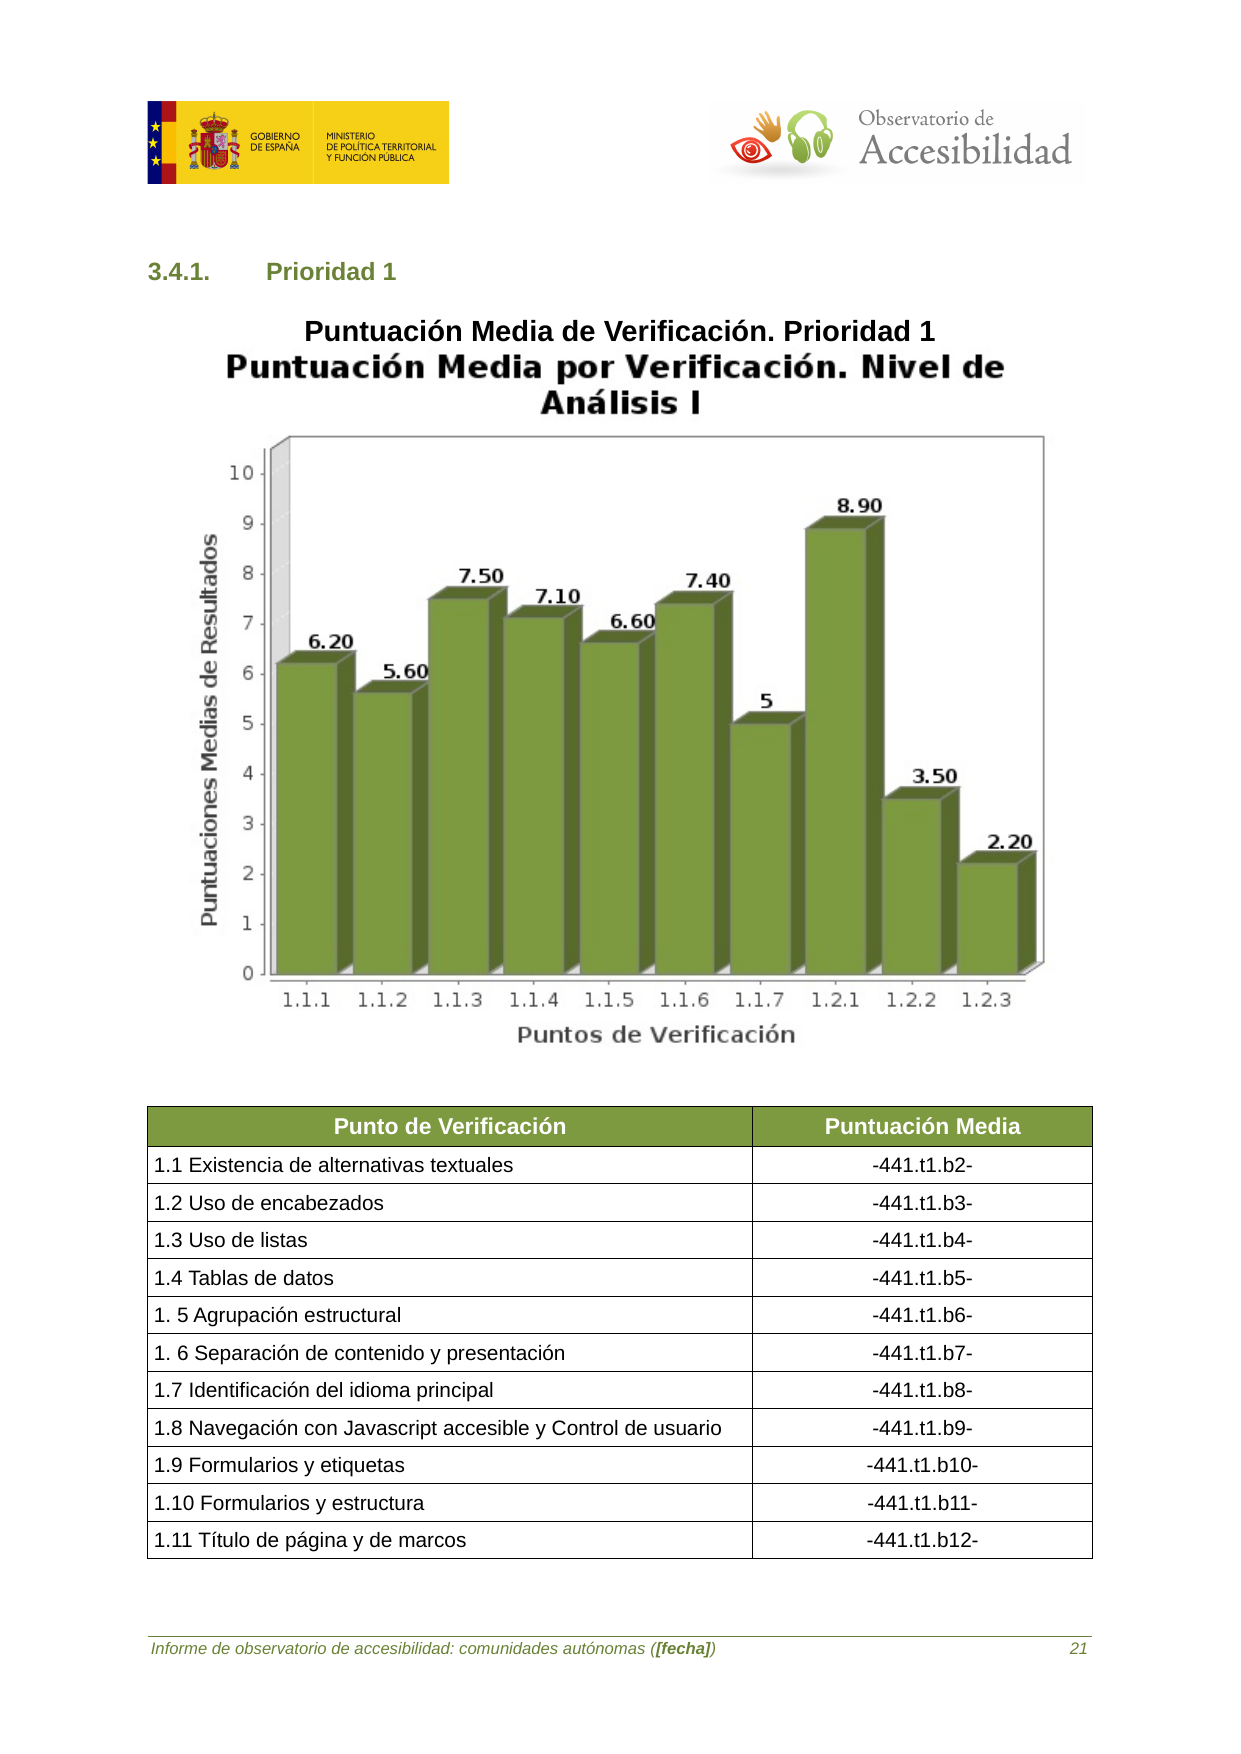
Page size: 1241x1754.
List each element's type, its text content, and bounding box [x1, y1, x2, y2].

table_cell 1. 5 Agrupación estructural [148, 1297, 752, 1333]
table_cell -441.t1.b3- [753, 1184, 1092, 1221]
table_header Puntuación Media [753, 1107, 1092, 1146]
table_cell 1.10 Formularios y estructura [148, 1484, 752, 1521]
table_cell -441.t1.b2- [753, 1147, 1092, 1183]
table_cell 1.7 Identificación del idioma principal [148, 1372, 752, 1408]
table_cell 1.1 Existencia de alternativas textuales [148, 1147, 752, 1183]
table_cell -441.t1.b4- [753, 1222, 1092, 1258]
picture [178, 347, 1062, 1057]
table_cell 1.4 Tablas de datos [148, 1259, 752, 1296]
table_header Punto de Verificación [148, 1107, 752, 1146]
subtitle Prioridad 1 [148, 257, 1092, 286]
table_cell 1.9 Formularios y etiquetas [148, 1447, 752, 1483]
table_cell -441.t1.b8- [753, 1372, 1092, 1408]
table_cell 1. 6 Separación de contenido y presentación [148, 1334, 752, 1371]
table_cell -441.t1.b11- [753, 1484, 1092, 1521]
table_cell 1.8 Navegación con Javascript accesible y Control de usuario [148, 1409, 752, 1446]
table_cell 1.2 Uso de encabezados [148, 1184, 752, 1221]
table_cell -441.t1.b12- [753, 1522, 1092, 1558]
table_cell -441.t1.b9- [753, 1409, 1092, 1446]
table_cell -441.t1.b5- [753, 1259, 1092, 1296]
picture [710, 101, 1086, 184]
table_cell -441.t1.b7- [753, 1334, 1092, 1371]
table_cell -441.t1.b6- [753, 1297, 1092, 1333]
table_cell 1.3 Uso de listas [148, 1222, 752, 1258]
text Puntuación Media de Verificación. Prioridad 1 [148, 314, 1092, 347]
table_cell -441.t1.b10- [753, 1447, 1092, 1483]
table_cell 1.11 Título de página y de marcos [148, 1522, 752, 1558]
picture [147, 101, 450, 184]
